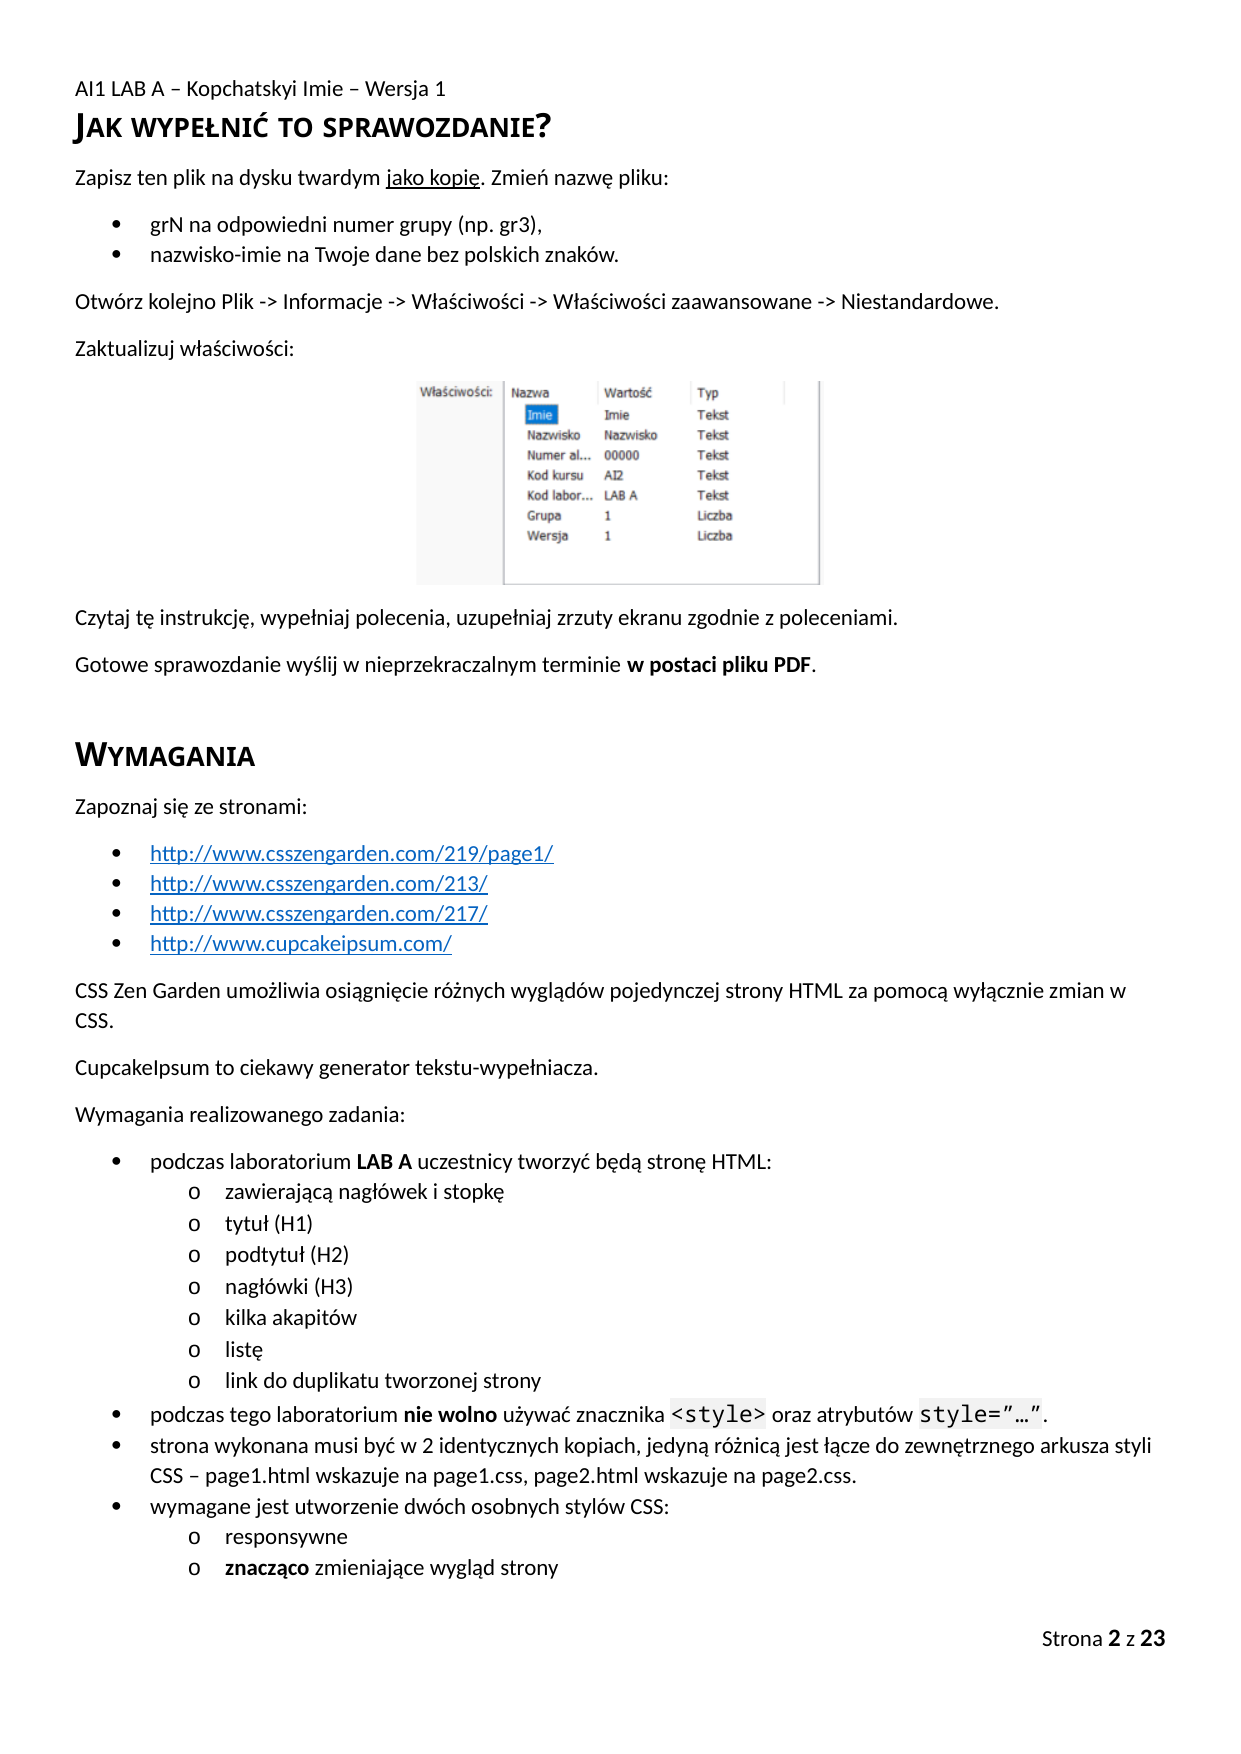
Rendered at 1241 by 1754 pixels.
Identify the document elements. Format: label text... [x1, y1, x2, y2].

list kilka akapitów [187, 1303, 1165, 1332]
list nagłówki (H3) [187, 1272, 1165, 1301]
list zawierającą nagłówek i stopkę [187, 1177, 1165, 1207]
list podczas tego laboratorium nie wolno używać znacznika <style> oraz atrybutów style=”…”. [766, 1398, 919, 1429]
list link do duplikatu tworzonej strony [187, 1366, 1165, 1395]
subtitle Wymagania [75, 731, 1165, 776]
text Otwórz kolejno Plik -> Informacje -> Właściwości -> Właściwości zaawansowane -> Niestandardowe. [75, 287, 1165, 315]
list podczas laboratorium LAB A uczestnicy tworzyć będą stronę HTML: [112, 1147, 1165, 1175]
subtitle Jak wypełnić to sprawozdanie? [75, 102, 1165, 147]
list http://www.csszengarden.com/219/page1/ [112, 839, 1165, 867]
list strona wykonana musi być w 2 identycznych kopiach, jedyną różnicą jest łącze do zewnętrznego arkusza styli CSS – page1.html wskazuje na page1.css, page2.html wskazuje na page2.css. [112, 1431, 1165, 1490]
list http://www.cupcakeipsum.com/ [112, 929, 1165, 958]
text CupcakeIpsum to ciekawy generator tekstu-wypełniacza. [75, 1053, 1165, 1082]
list tytuł (H1) [187, 1209, 1165, 1238]
list podczas tego laboratorium nie wolno używać znacznika <style> oraz atrybutów style=”…”. [1042, 1398, 1165, 1429]
text Wymagania realizowanego zadania: [75, 1100, 1165, 1128]
text Zapisz ten plik na dysku twardym jako kopię. Zmień nazwę pliku: [75, 163, 1165, 191]
text Zaktualizuj właściwości: [75, 334, 1165, 362]
list wymagane jest utworzenie dwóch osobnych stylów CSS: [112, 1492, 1165, 1520]
picture [416, 381, 824, 585]
text CSS Zen Garden umożliwia osiągnięcie różnych wyglądów pojedynczej strony HTML za pomocą wyłącznie zmian w CSS. [75, 976, 1165, 1035]
list podczas tego laboratorium nie wolno używać znacznika <style> oraz atrybutów style=”…”. [112, 1398, 670, 1429]
text Zapoznaj się ze stronami: [75, 792, 1165, 820]
list responsywne [187, 1522, 1165, 1551]
list http://www.csszengarden.com/217/ [112, 899, 1165, 927]
list znacząco zmieniające wygląd strony [187, 1553, 1165, 1583]
list listę [187, 1335, 1165, 1364]
text Czytaj tę instrukcję, wypełniaj polecenia, uzupełniaj zrzuty ekranu zgodnie z poleceniami. [75, 603, 1165, 632]
list podtytuł (H2) [187, 1240, 1165, 1269]
text Gotowe sprawozdanie wyślij w nieprzekraczalnym terminie w postaci pliku PDF. [75, 650, 1165, 678]
list grN na odpowiedni numer grupy (np. gr3), [112, 210, 1165, 238]
list nazwisko-imie na Twoje dane bez polskich znaków. [112, 240, 1165, 268]
list http://www.csszengarden.com/213/ [112, 869, 1165, 897]
